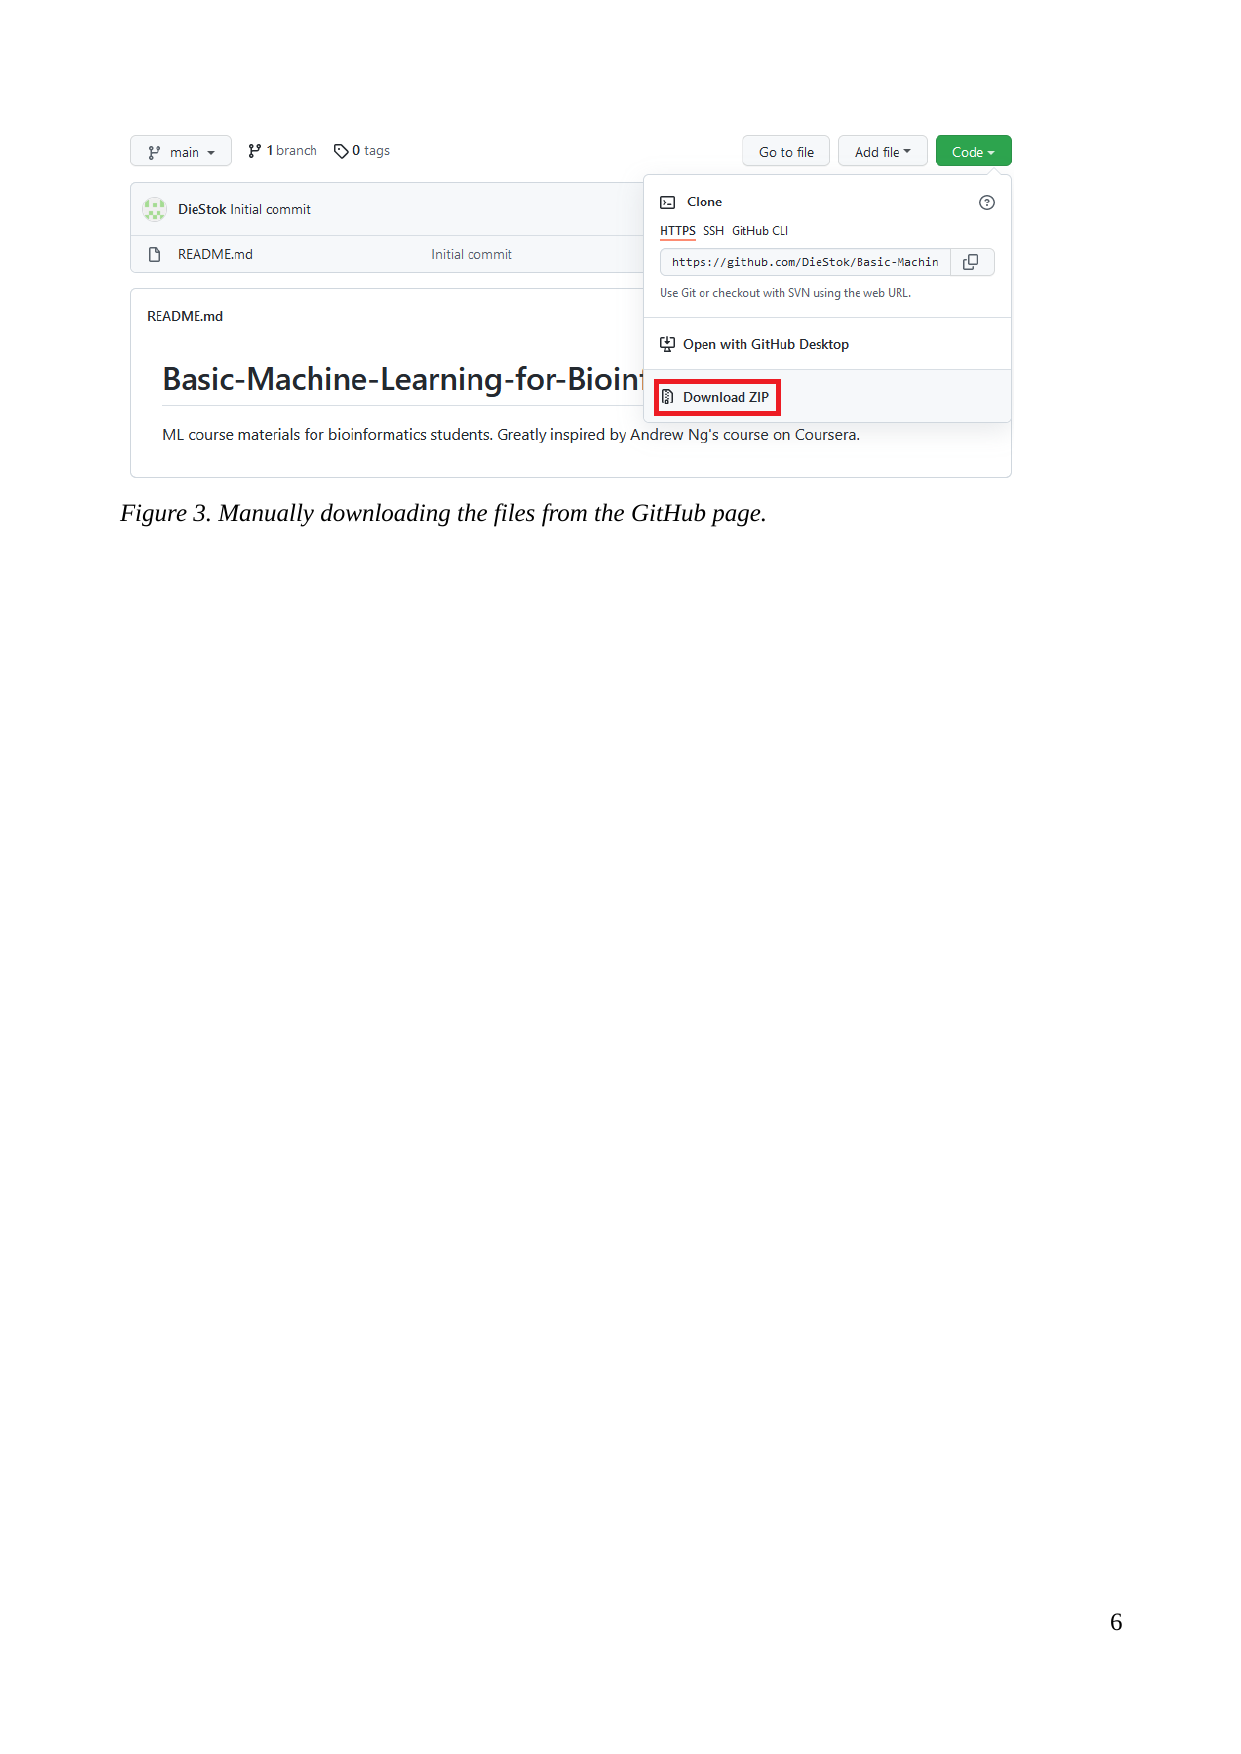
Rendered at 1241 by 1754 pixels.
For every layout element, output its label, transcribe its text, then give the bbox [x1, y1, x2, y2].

picture [119, 123, 1014, 482]
text Figure 3. Manually downloading the files from the GitHub page. [120, 482, 1014, 527]
